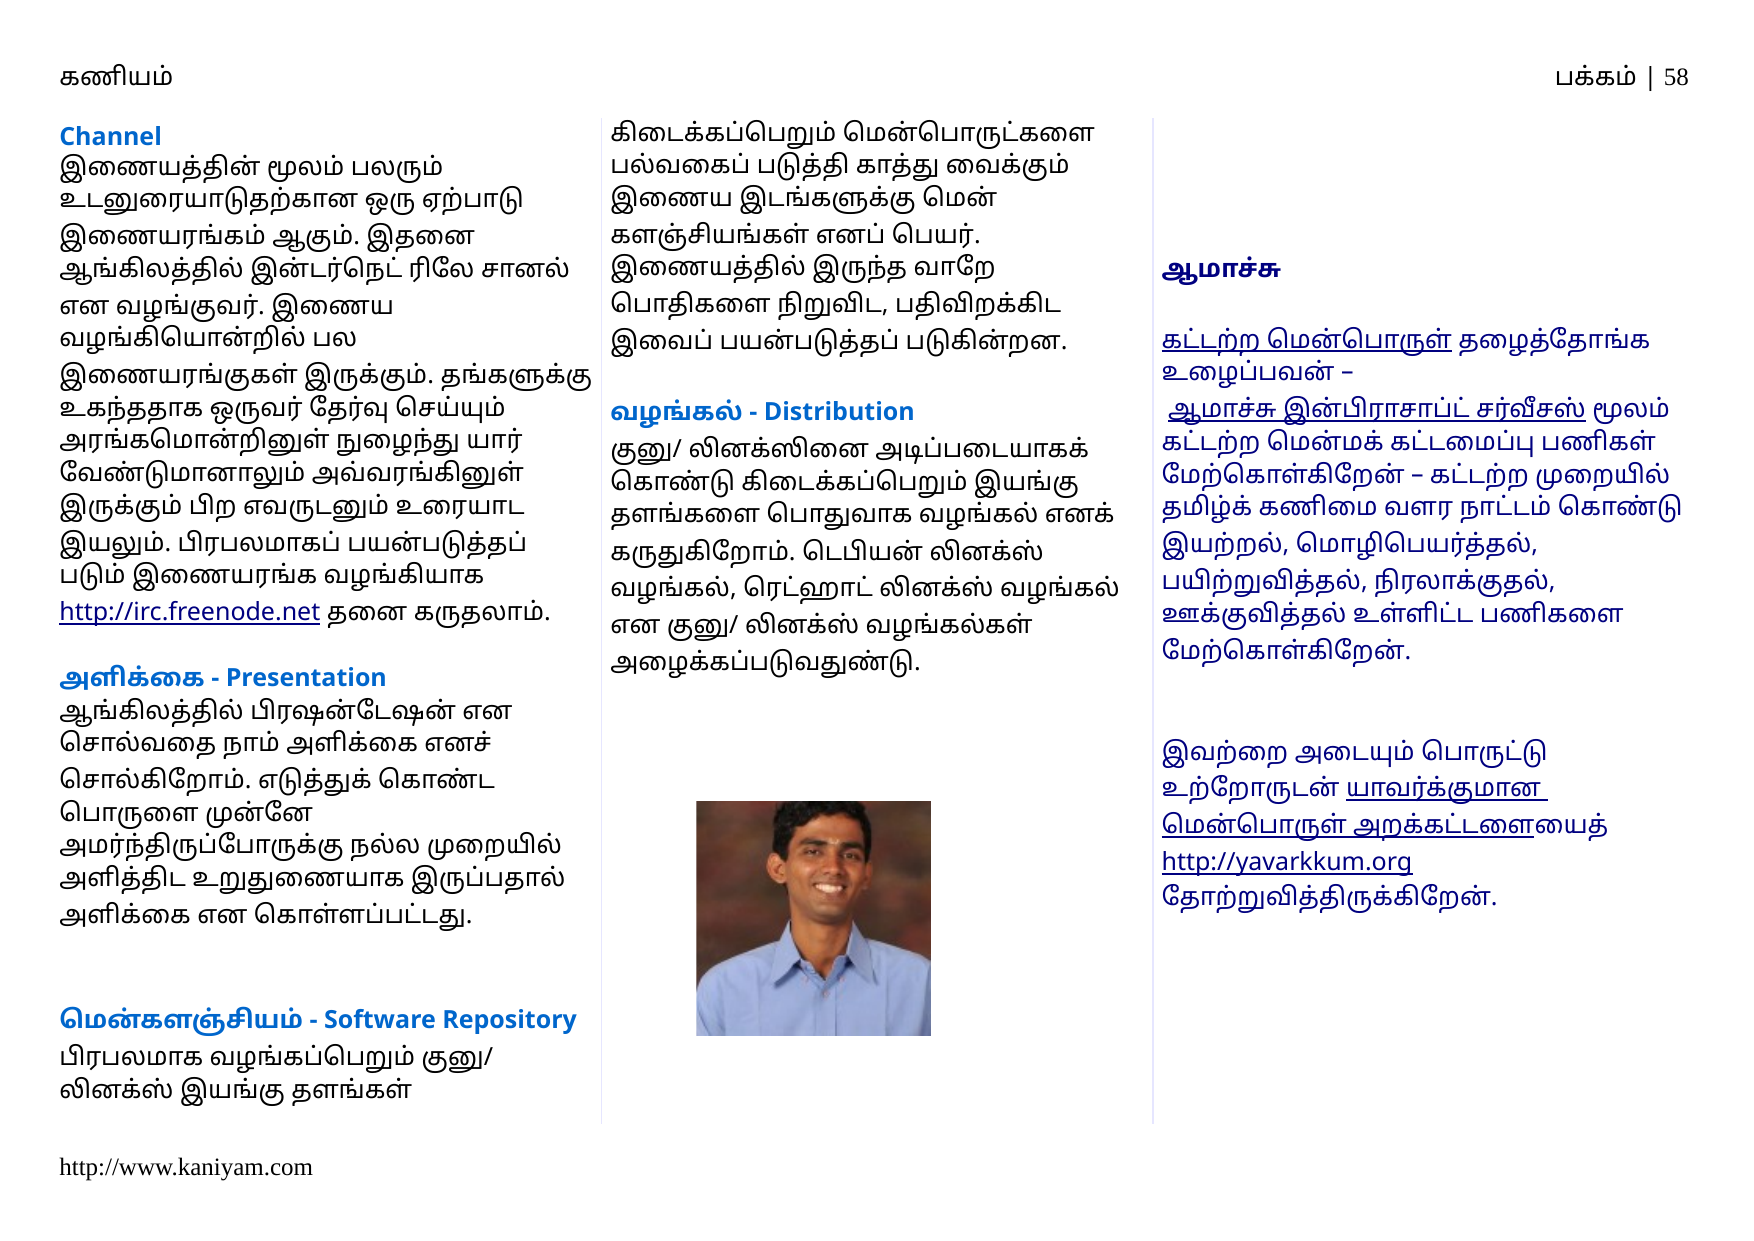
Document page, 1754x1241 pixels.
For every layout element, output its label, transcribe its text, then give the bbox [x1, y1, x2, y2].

text Channel [59, 118, 592, 153]
text ஆங்கிலத்தில் பிரஷன்டேஷன் என சொல்வதை நாம் அளிக்கை எனச் சொல்கிறோம். எடுத்துக் கொண்ட பொருளை முன்னே அமர்ந்திருப்போருக்கு நல்ல முறையில் அளித்திட உறுதுணையாக இருப்பதால் அளிக்கை என கொள்ளப்பட்டது. [59, 697, 592, 934]
text கிடைக்கப்பெறும் மென்பொருட்களை பல்வகைப் படுத்தி காத்து வைக்கும் இணைய இடங்களுக்கு மென் களஞ்சியங்கள் எனப் பெயர். இணையத்தில் இருந்த வாறே பொதிகளை நிறுவிட, பதிவிறக்கிட இவைப் பயன்படுத்தப் படுகின்றன. [610, 118, 1144, 360]
text வழங்கல் - Distribution [610, 394, 1144, 431]
text ஆமாச்சு [1161, 255, 1695, 287]
text மென்களஞ்சியம் - Software Repository [59, 1002, 592, 1039]
text இணையத்தின் மூலம் பலரும் உடனுரையாடுதற்கான ஒரு ஏற்பாடு இணையரங்கம் ஆகும். இதனை ஆங்கிலத்தில் இன்டர்நெட் ரிலே சானல் என வழங்குவர். இணைய வழங்கியொன்றில் பல இணையரங்குகள் இருக்கும். தங்களுக்கு உகந்ததாக ஒருவர் தேர்வு செய்யும் அரங்கமொன்றினுள் நுழைந்து யார் வேண்டுமானாலும் அவ்வரங்கினுள் இருக்கும் பிற எவருடனும் உரையாட இயலும். பிரபலமாகப் பயன்படுத்தப் படும் இணையரங்க வழங்கியாக http://irc.freenode.net தனை கருதலாம். [59, 153, 592, 631]
text அளிக்கை - Presentation [59, 660, 592, 697]
subtitle கட்டற்ற மென்பொருள் தழைத்தோங்க உழைப்பவன் – [1161, 321, 1695, 391]
picture [696, 801, 931, 1036]
text பிரபலமாக வழங்கப்பெறும் குனு/ லினக்ஸ் இயங்கு தளங்கள் [59, 1039, 592, 1108]
subtitle இவற்றை அடையும் பொருட்டு உற்றோருடன் யாவர்க்குமான மென்பொருள் அறக்கட்டளையைத் http://yavarkkum.org தோற்றுவித்திருக்கிறேன். [1161, 737, 1695, 915]
text குனு/ லினக்ஸினை அடிப்படையாகக் கொண்டு கிடைக்கப்பெறும் இயங்கு தளங்களை பொதுவாக வழங்கல் எனக் கருதுகிறோம். டெபியன் லினக்ஸ் வழங்கல், ரெட்ஹாட் லினக்ஸ் வழங்கல் என குனு/ லினக்ஸ் வழங்கல்கள் அழைக்கப்படுவதுண்டு. [610, 431, 1144, 681]
subtitle ஆமாச்சு இன்பிராசாப்ட் சர்வீசஸ் மூலம் கட்டற்ற மென்மக் கட்டமைப்பு பணிகள் மேற்கொள்கிறேன் – கட்டற்ற முறையில் தமிழ்க் கணிமை வளர நாட்டம் கொண்டு இயற்றல், மொழிபெயர்த்தல், பயிற்றுவித்தல், நிரலாக்குதல், ஊக்குவித்தல் உள்ளிட்ட பணிகளை மேற்கொள்கிறேன். [1161, 391, 1695, 669]
